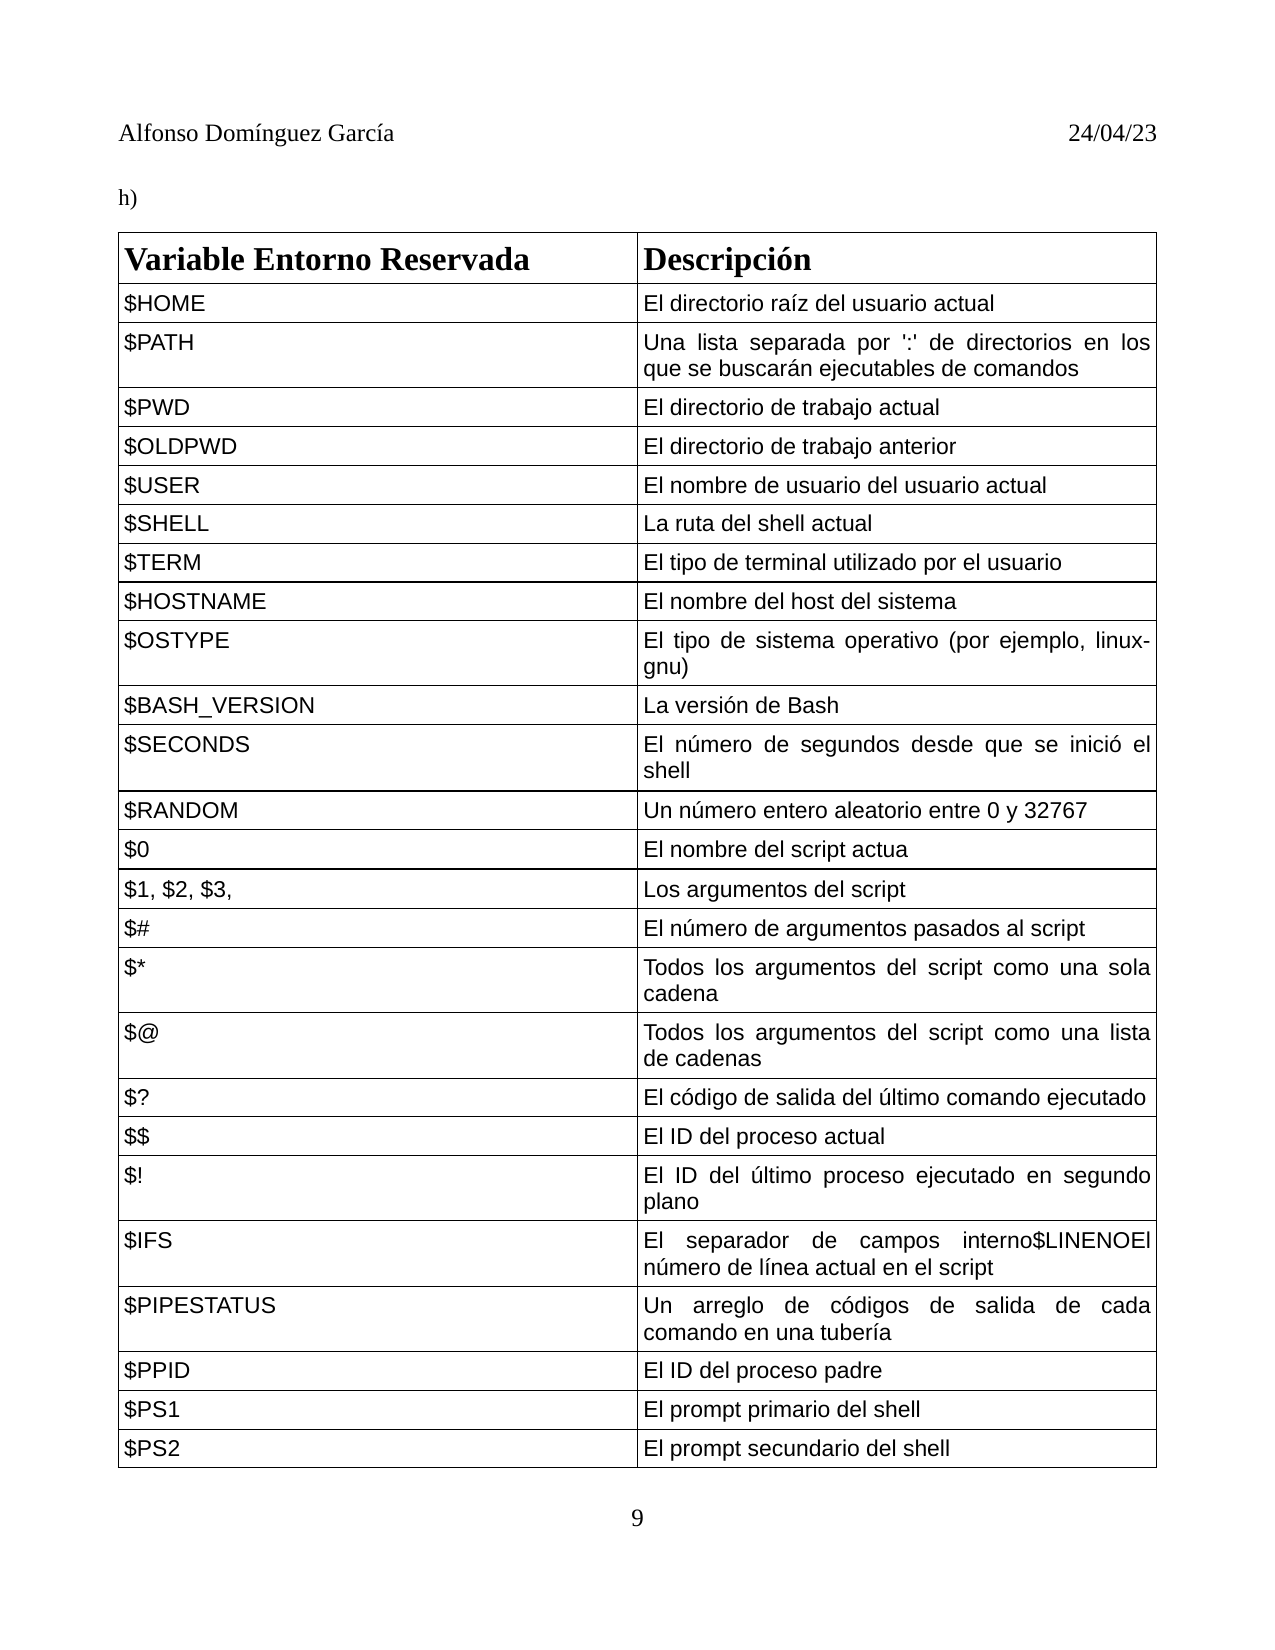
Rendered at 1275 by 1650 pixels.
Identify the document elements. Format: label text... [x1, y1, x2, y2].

table_cell $PS2 [119, 1430, 637, 1467]
table_cell El código de salida del último comando ejecutado [638, 1079, 1156, 1116]
table_cell $0 [119, 830, 637, 868]
table_cell El tipo de sistema operativo (por ejemplo, linux-gnu) [638, 621, 1156, 685]
table_cell $HOME [119, 284, 637, 322]
table_cell $BASH_VERSION [119, 686, 637, 724]
table_cell El número de argumentos pasados al script [638, 909, 1156, 947]
table_cell $@ [119, 1013, 637, 1077]
table_header $RANDOM [119, 792, 637, 829]
text h) [118, 176, 1157, 212]
table_header $1, $2, $3, [119, 870, 637, 908]
table_cell El ID del proceso padre [638, 1352, 1156, 1389]
table_cell $PPID [119, 1352, 637, 1389]
table_cell El directorio de trabajo actual [638, 388, 1156, 426]
table_cell El nombre del host del sistema [638, 583, 1156, 620]
table_cell $PIPESTATUS [119, 1287, 637, 1351]
table_cell El ID del proceso actual [638, 1117, 1156, 1155]
table_cell El ID del último proceso ejecutado en segundo plano [638, 1156, 1156, 1220]
table_header Los argumentos del script [638, 870, 1156, 908]
table_cell $$ [119, 1117, 637, 1155]
table_cell La ruta del shell actual [638, 505, 1156, 542]
table_cell $HOSTNAME [119, 583, 637, 620]
table_header Descripción [638, 233, 1156, 283]
table_cell $PWD [119, 388, 637, 426]
table_cell Todos los argumentos del script como una lista de cadenas [638, 1013, 1156, 1077]
table_cell El directorio raíz del usuario actual [638, 284, 1156, 322]
table_cell $? [119, 1079, 637, 1116]
table_cell $OLDPWD [119, 427, 637, 465]
table_cell $# [119, 909, 637, 947]
table_cell El prompt secundario del shell [638, 1430, 1156, 1467]
table_cell El número de segundos desde que se inició el shell [638, 725, 1156, 789]
table_cell $IFS [119, 1221, 637, 1286]
table_cell Una lista separada por ':' de directorios en los que se buscarán ejecutables de comandos [638, 323, 1156, 387]
table_header Un número entero aleatorio entre 0 y 32767 [638, 792, 1156, 829]
table_cell $PATH [119, 323, 637, 387]
table_cell El nombre de usuario del usuario actual [638, 466, 1156, 504]
table_cell El tipo de terminal utilizado por el usuario [638, 544, 1156, 581]
table_cell El prompt primario del shell [638, 1391, 1156, 1428]
table_cell El directorio de trabajo anterior [638, 427, 1156, 465]
table_cell $! [119, 1156, 637, 1220]
table_cell $TERM [119, 544, 637, 581]
table_cell El separador de campos interno$LINENOEl número de línea actual en el script [638, 1221, 1156, 1286]
table_cell $SECONDS [119, 725, 637, 789]
table_cell $PS1 [119, 1391, 637, 1428]
table_cell La versión de Bash [638, 686, 1156, 724]
table_cell Todos los argumentos del script como una sola cadena [638, 948, 1156, 1012]
table_cell $* [119, 948, 637, 1012]
table_header Variable Entorno Reservada [119, 233, 637, 283]
table_cell $SHELL [119, 505, 637, 542]
table_cell $USER [119, 466, 637, 504]
table_cell $OSTYPE [119, 621, 637, 685]
table_cell Un arreglo de códigos de salida de cada comando en una tubería [638, 1287, 1156, 1351]
table_cell El nombre del script actua [638, 830, 1156, 868]
